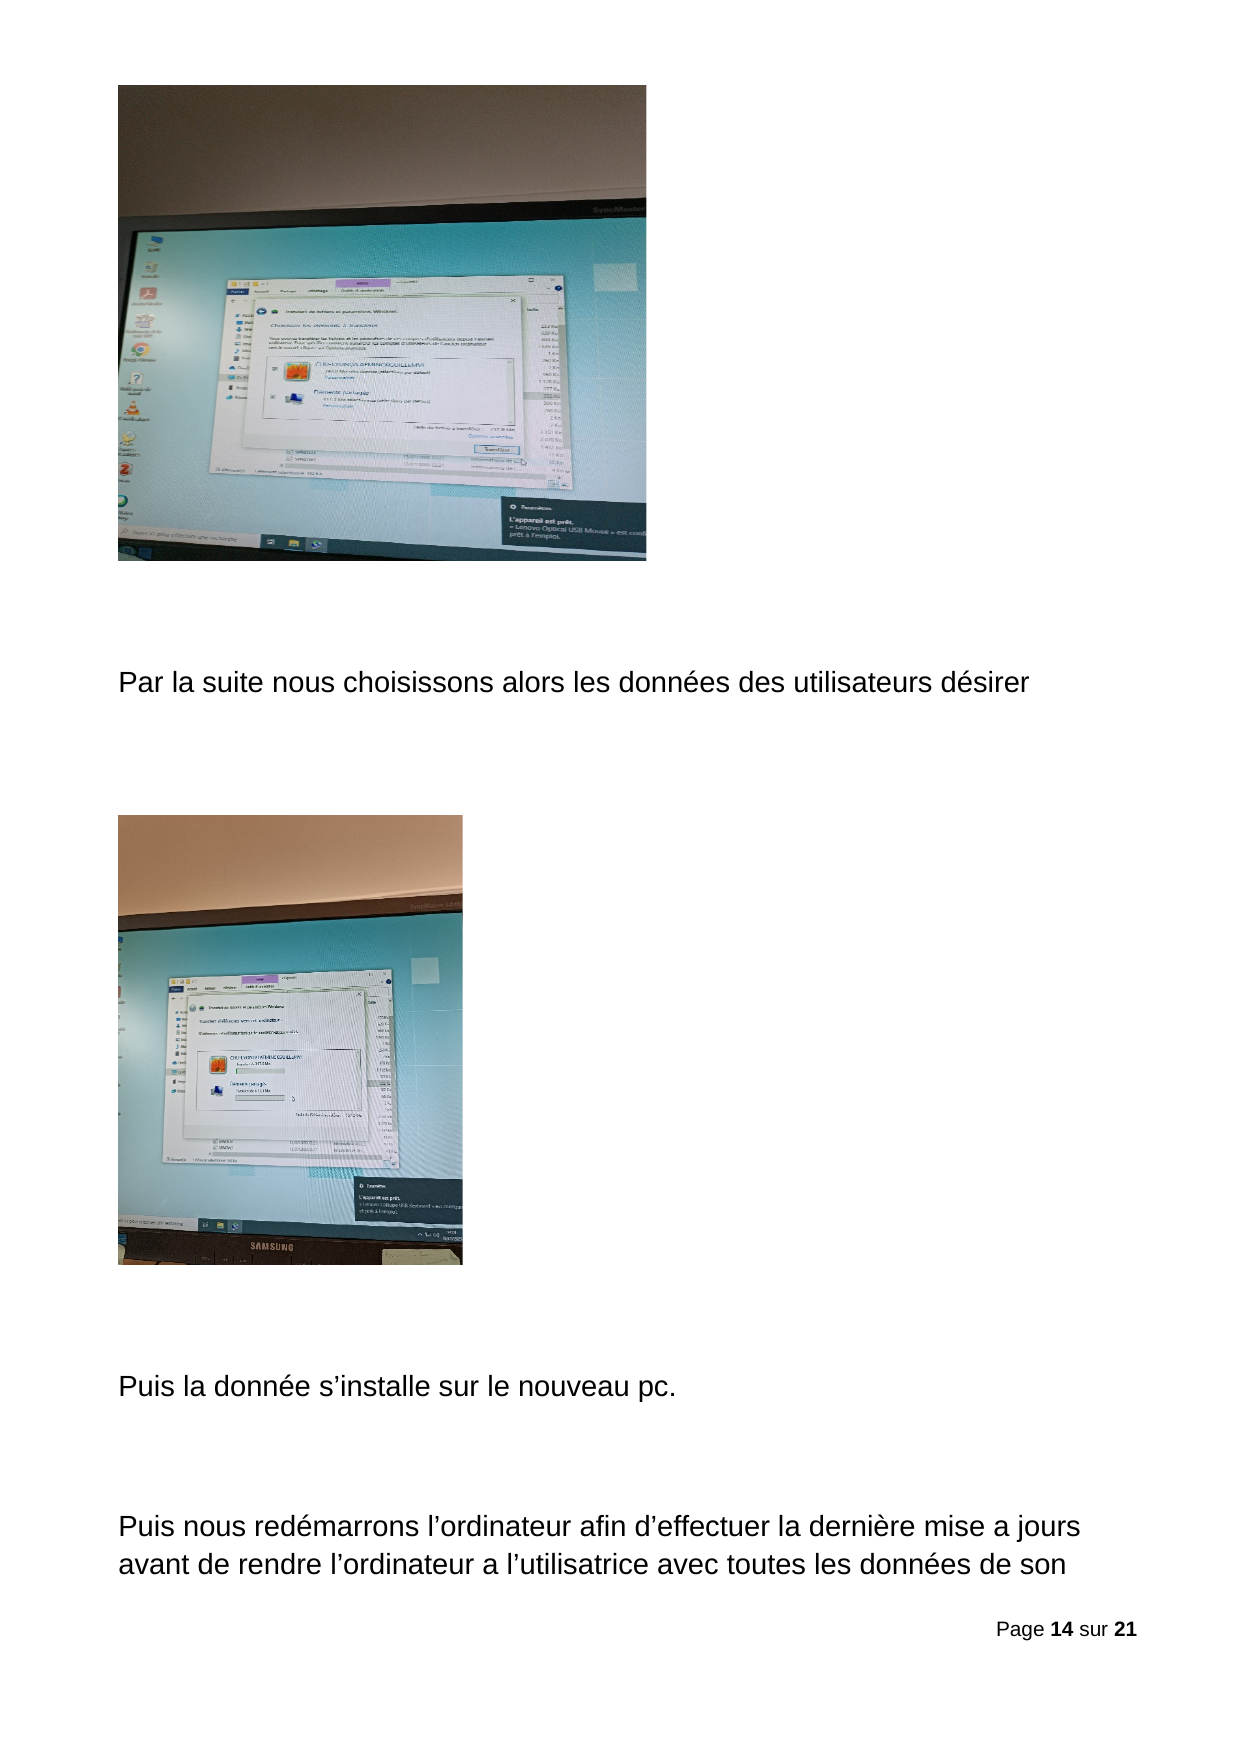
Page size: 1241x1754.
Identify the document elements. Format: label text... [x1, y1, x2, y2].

text Par la suite nous choisissons alors les données des utilisateurs désirer [118, 666, 1137, 699]
text Puis la donnée s’installe sur le nouveau pc. [118, 1369, 1137, 1402]
text Puis nous redémarrons l’ordinateur afin d’effectuer la dernière mise a jours avant de rendre l’ordinateur a l’utilisatrice avec toutes les données de son [118, 1508, 1137, 1581]
